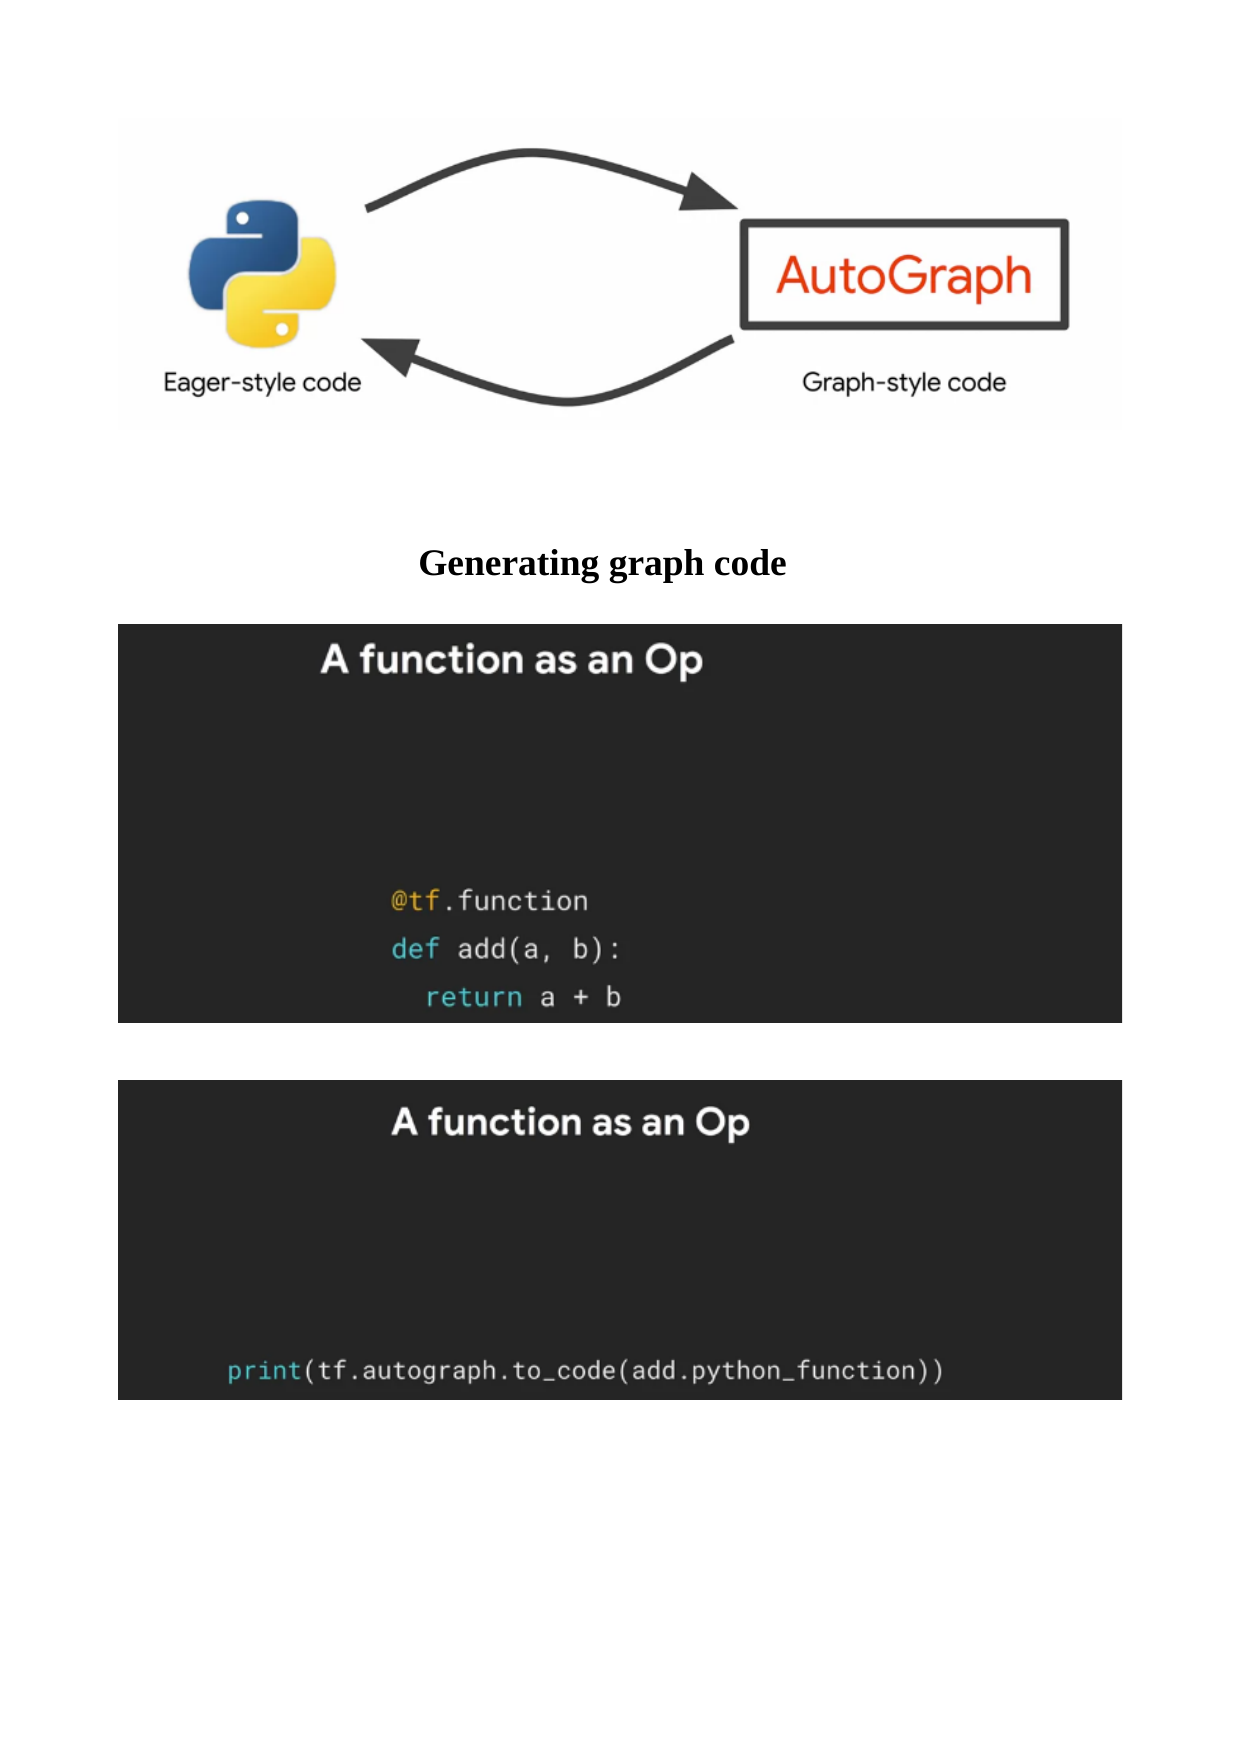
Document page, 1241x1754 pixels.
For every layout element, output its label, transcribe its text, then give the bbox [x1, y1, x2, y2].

picture [118, 118, 1123, 430]
picture [118, 624, 1123, 1023]
subtitle Generating graph code [118, 540, 1122, 583]
picture [118, 1080, 1123, 1400]
